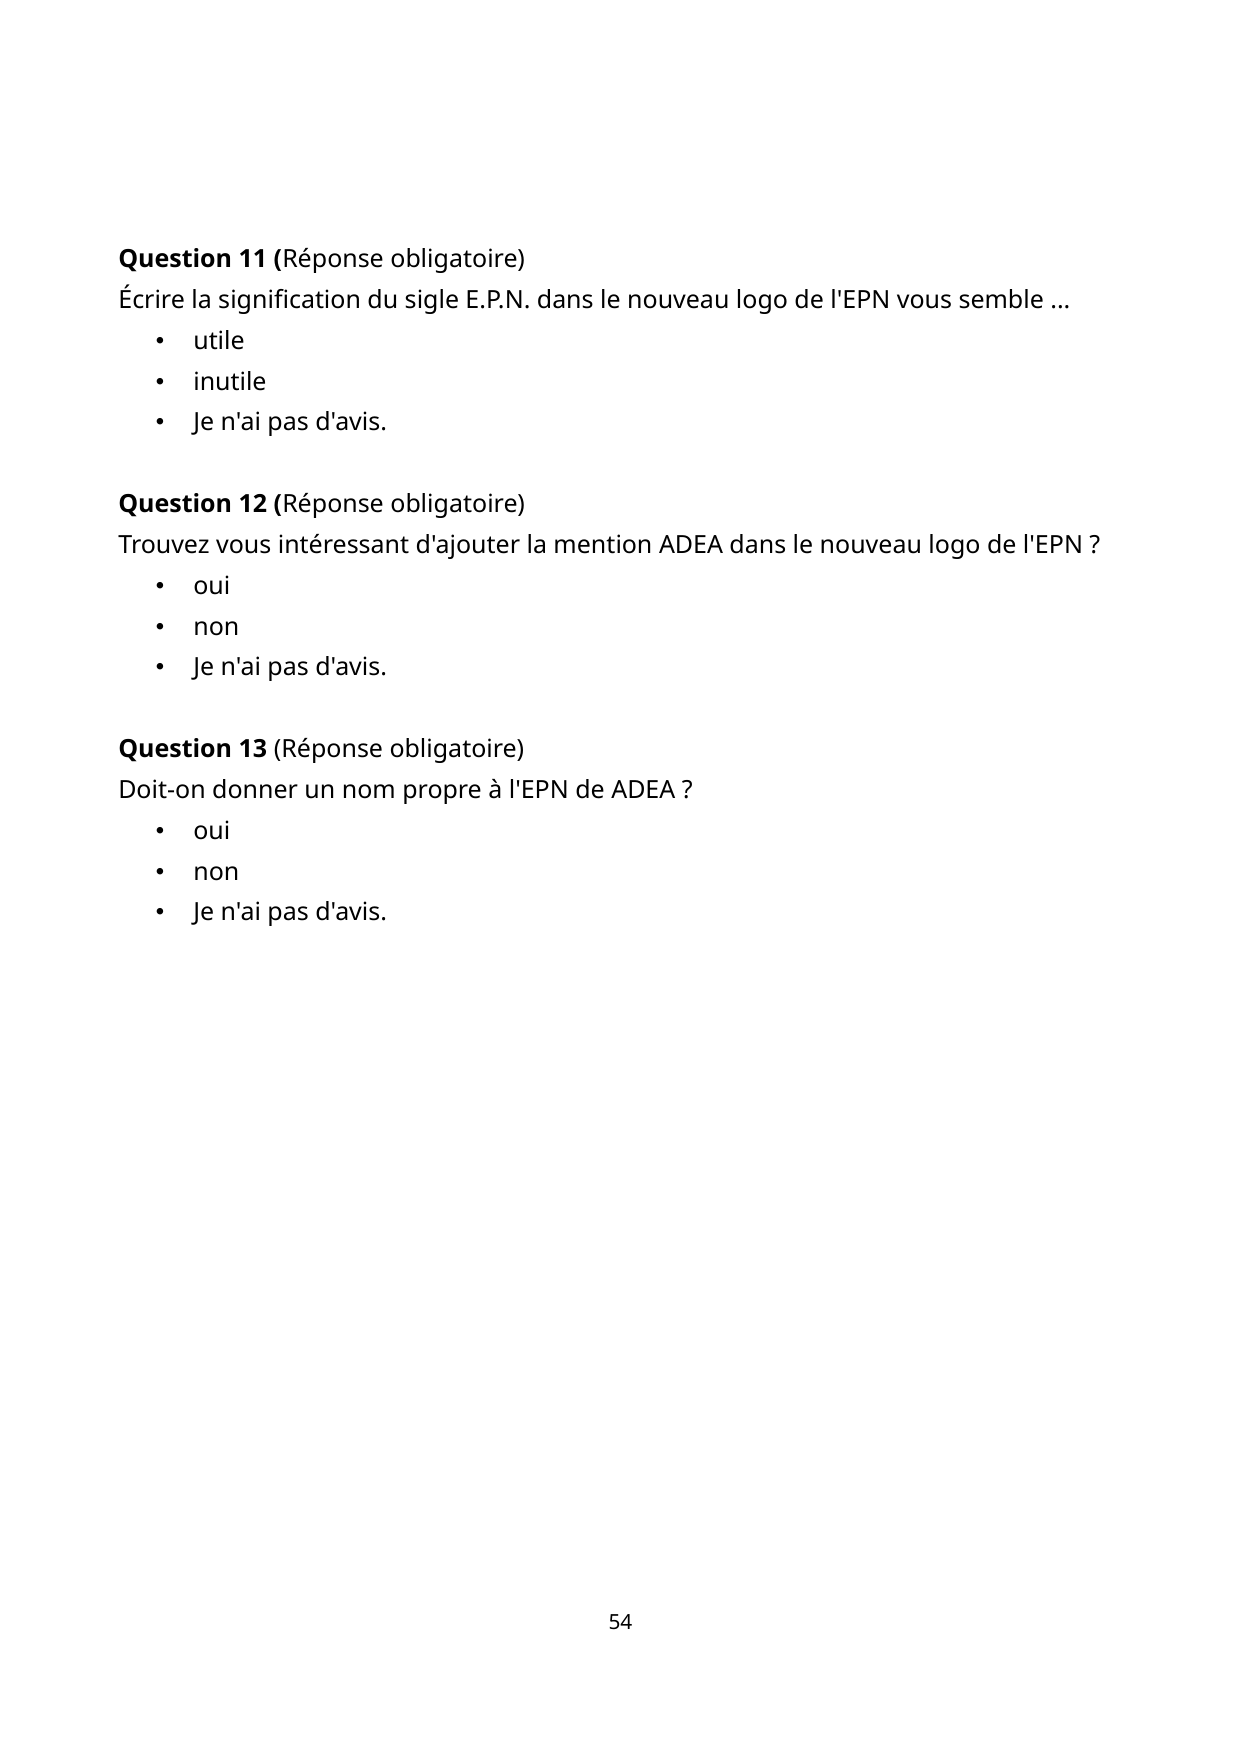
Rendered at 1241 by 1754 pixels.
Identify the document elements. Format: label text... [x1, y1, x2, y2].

text Question 11 (Réponse obligatoire) [118, 241, 1122, 275]
list Je n'ai pas d'avis. [156, 649, 1122, 683]
text Question 13 (Réponse obligatoire) [118, 731, 1122, 765]
text Écrire la signification du sigle E.P.N. dans le nouveau logo de l'EPN vous semble ... [118, 281, 1122, 316]
list oui [156, 812, 1122, 846]
list Je n'ai pas d'avis. [156, 894, 1122, 928]
text Doit-on donner un nom propre à l'EPN de ADEA ? [118, 771, 1122, 806]
list non [156, 608, 1122, 642]
text Question 12 (Réponse obligatoire) [118, 486, 1122, 520]
list Je n'ai pas d'avis. [156, 404, 1122, 438]
list oui [156, 567, 1122, 601]
list inutile [156, 363, 1122, 397]
list utile [156, 322, 1122, 356]
text Trouvez vous intéressant d'ajouter la mention ADEA dans le nouveau logo de l'EPN ? [118, 526, 1122, 561]
list non [156, 853, 1122, 887]
